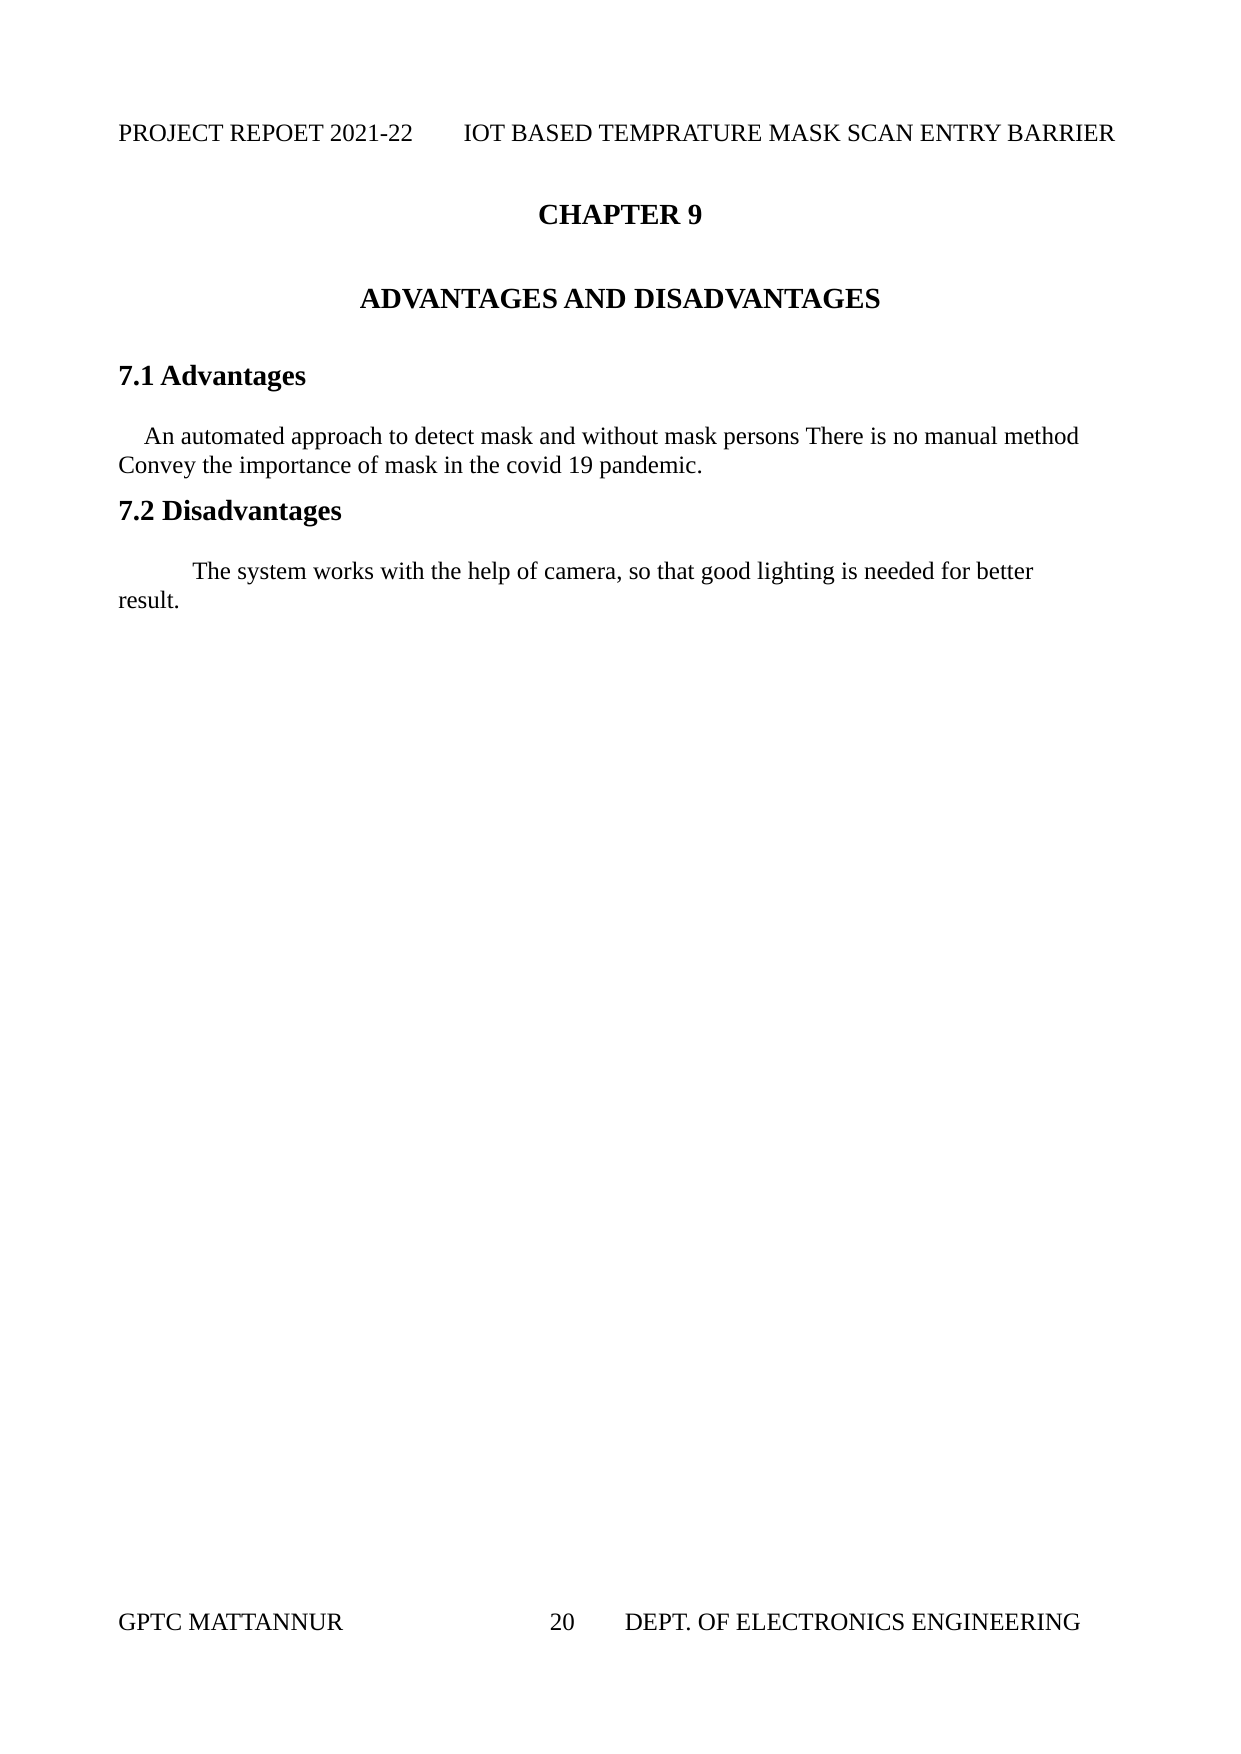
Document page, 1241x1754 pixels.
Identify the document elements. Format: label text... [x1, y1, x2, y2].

subtitle 7.1 Advantages [118, 358, 1122, 392]
subtitle CHAPTER 9 [118, 197, 1122, 231]
text  An automated approach to detect mask and without mask persons There is no manual method Convey the importance of mask in the covid 19 pandemic. [118, 421, 1122, 478]
text result. [118, 585, 1122, 613]
text The system works with the help of camera, so that good lighting is needed for better [118, 556, 1122, 585]
subtitle ADVANTAGES AND DISADVANTAGES [118, 281, 1122, 314]
subtitle 7.2 Disadvantages [118, 493, 1122, 527]
